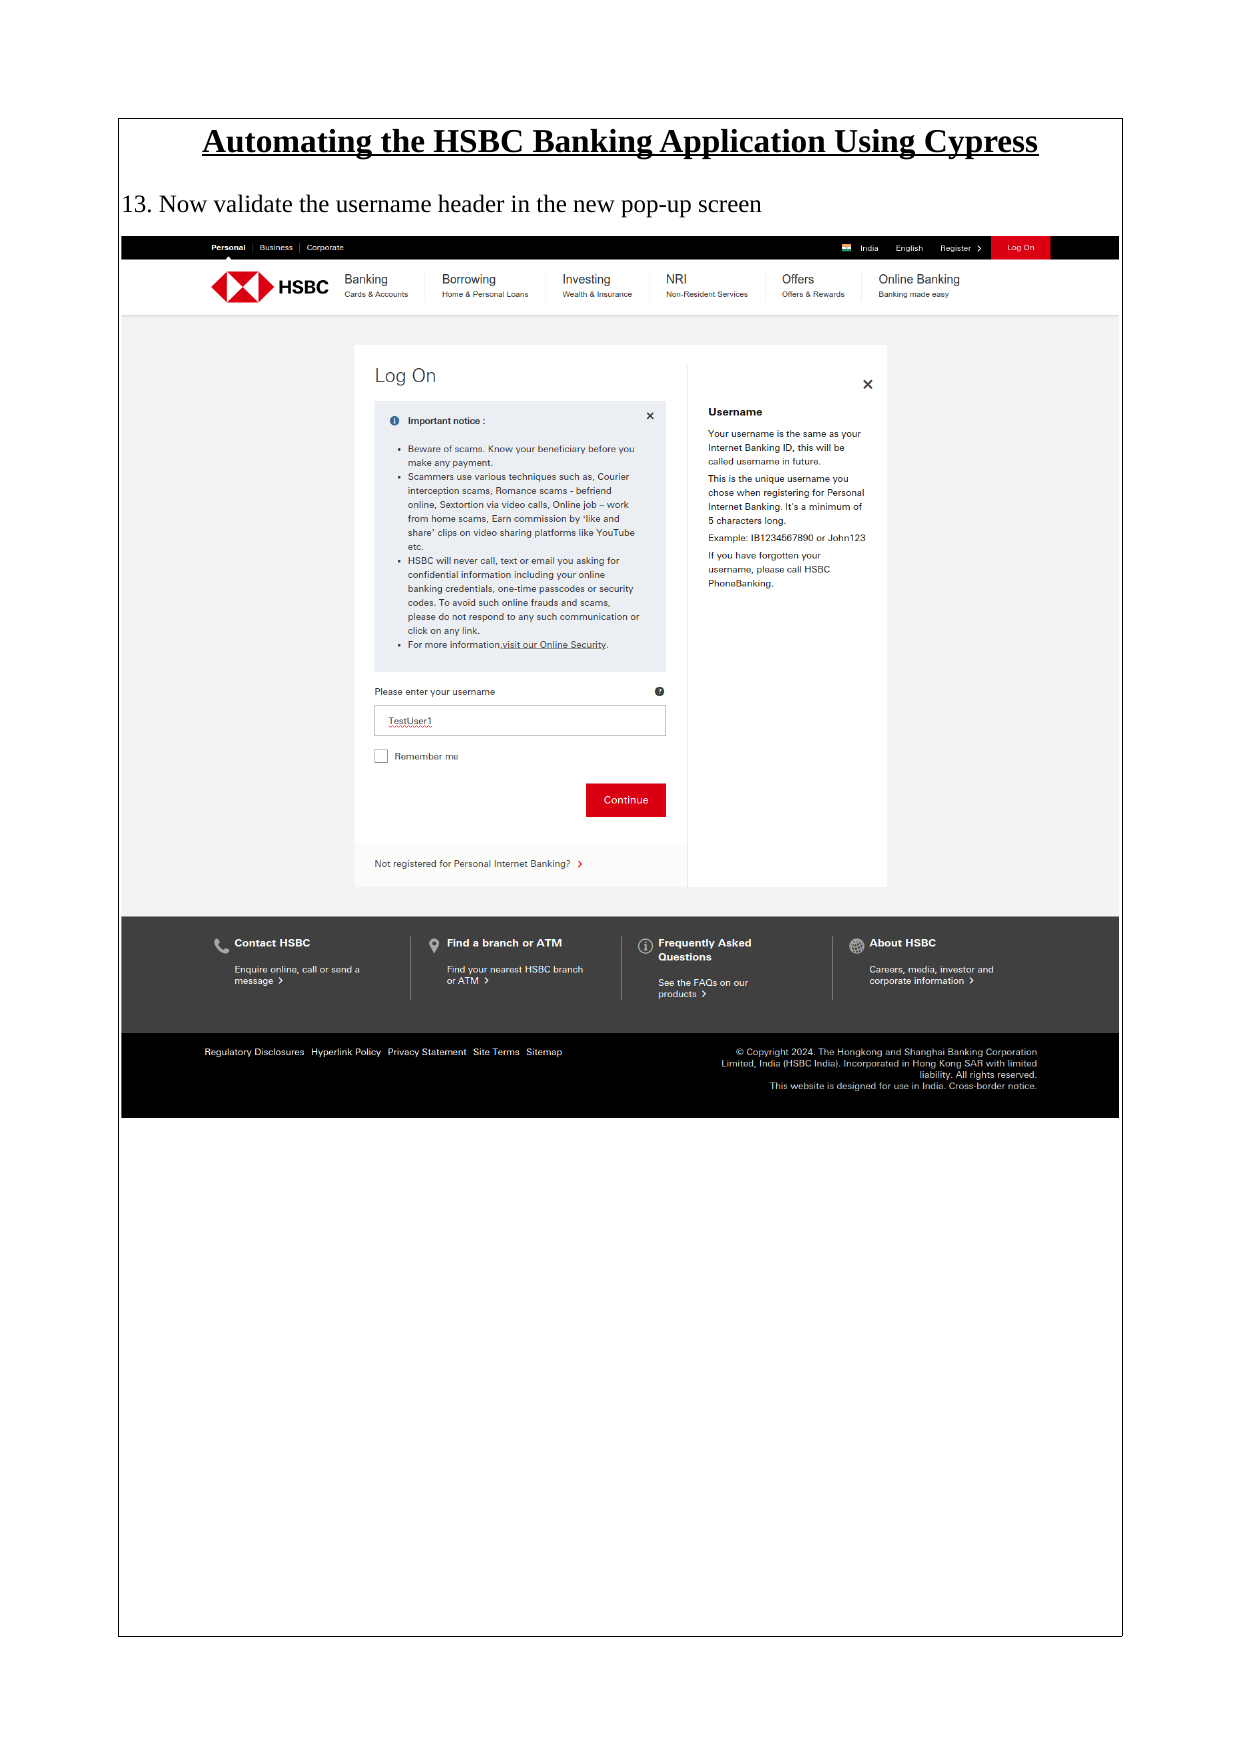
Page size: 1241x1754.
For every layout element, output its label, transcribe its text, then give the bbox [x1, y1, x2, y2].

picture [121, 236, 1119, 1118]
text 13. Now validate the username header in the new pop-up screen [121, 189, 1119, 218]
